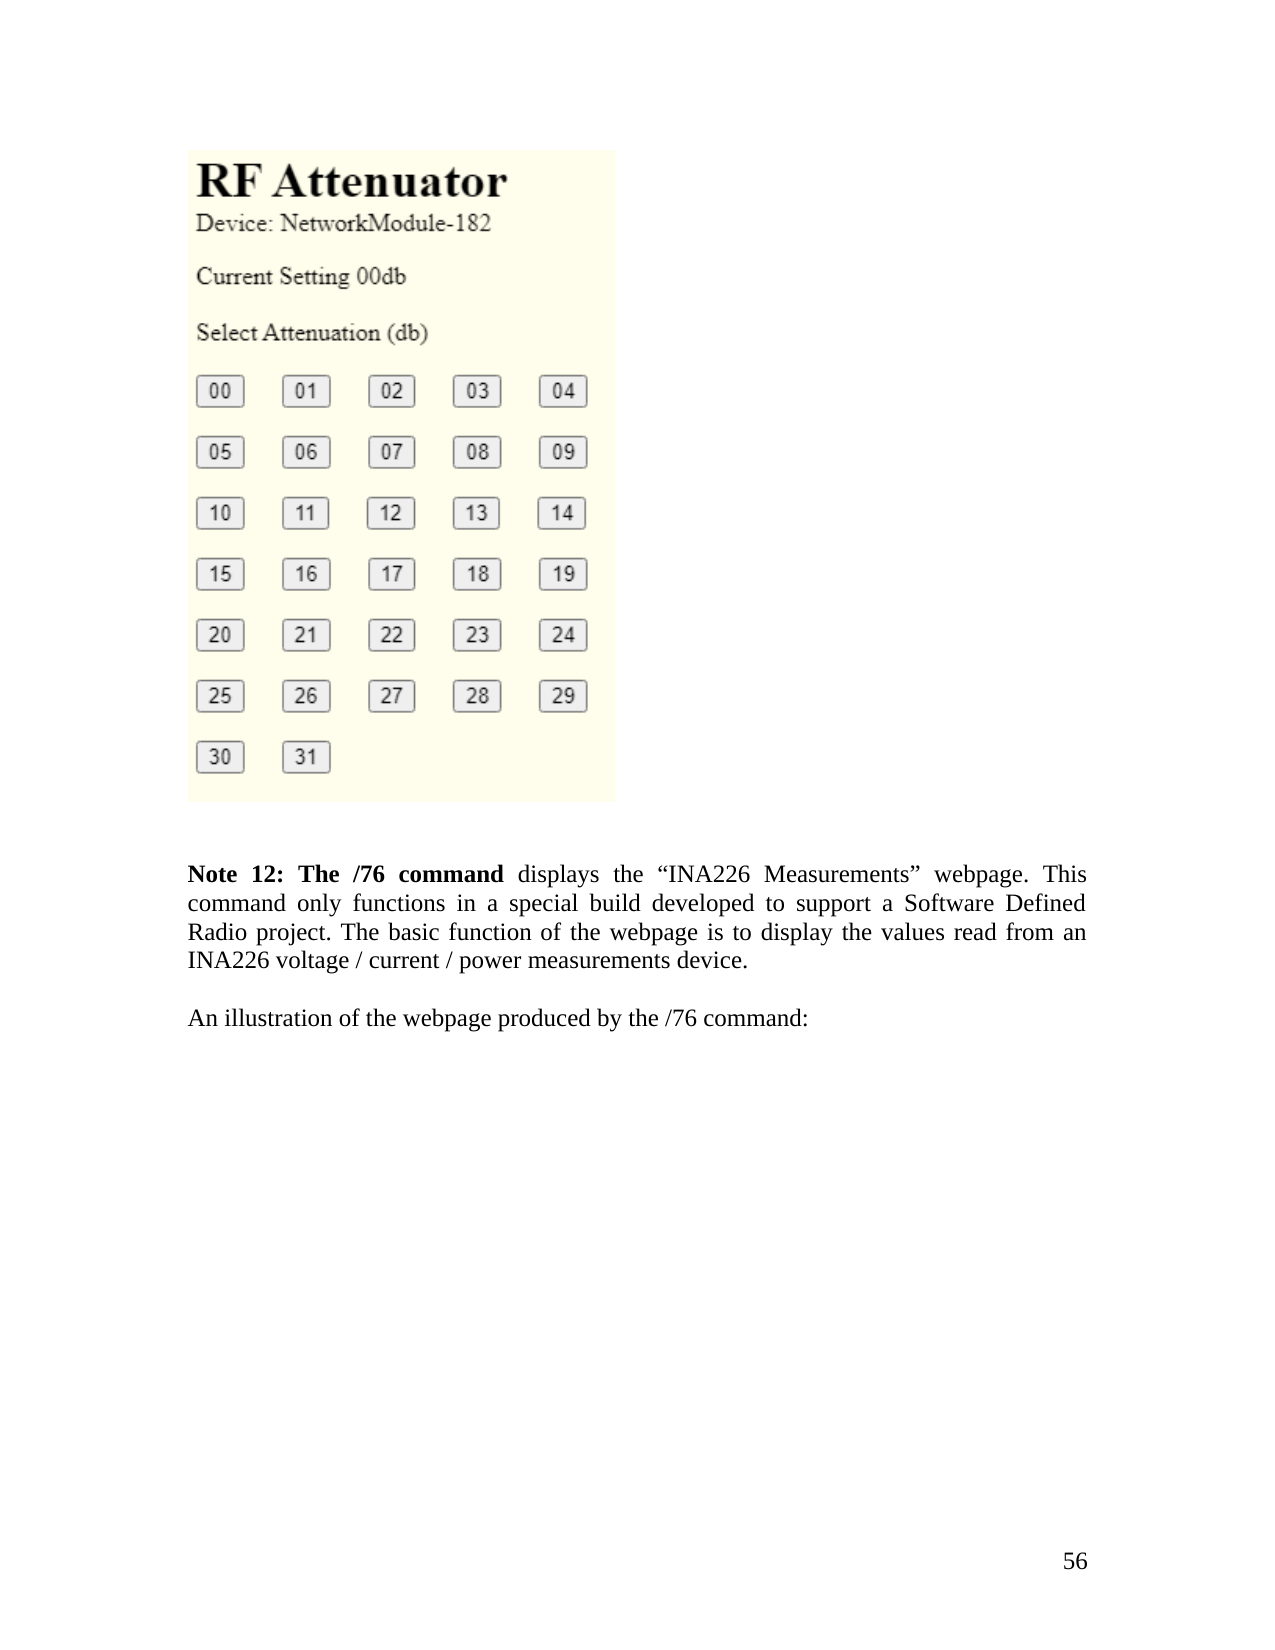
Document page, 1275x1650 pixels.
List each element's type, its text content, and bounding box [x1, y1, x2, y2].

picture [187, 150, 616, 802]
text Note 12: The /76 command displays the “INA226 Measurements” webpage. This command only functions in a special build developed to support a Software Defined Radio project. The basic function of the webpage is to display the values read from an INA226 voltage / current / power measurements device. [187, 830, 1087, 974]
text An illustration of the webpage produced by the /76 command: [187, 1003, 1087, 1032]
